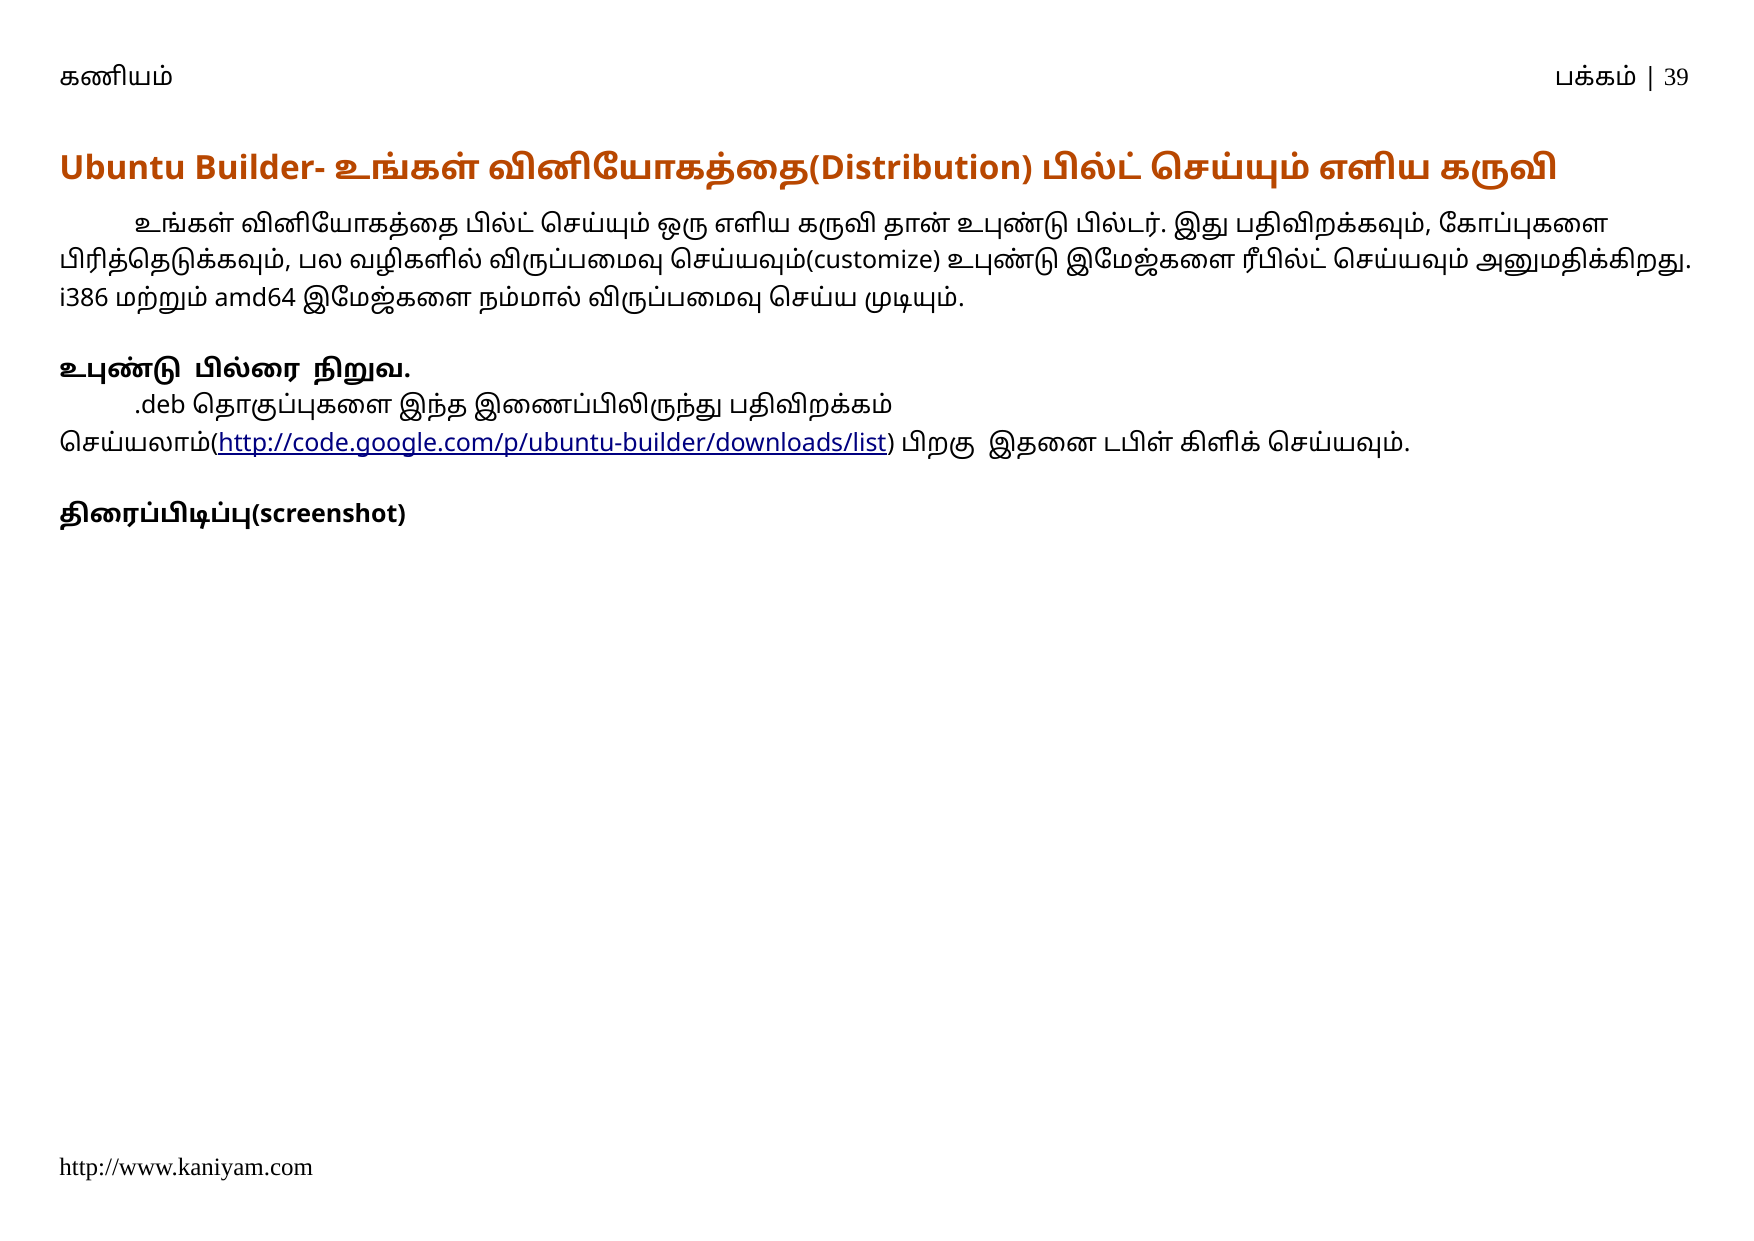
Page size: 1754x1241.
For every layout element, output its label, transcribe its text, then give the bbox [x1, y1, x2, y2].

text உங்கள் வினியோகத்தை பில்ட் செய்யும் ஒரு எளிய கருவி தான் உபுண்டு பில்டர். இது பதிவிறக்கவும், கோப்புகளை பிரித்தெடுக்கவும், பல வழிகளில் விருப்பமைவு செய்யவும்(customize) உபுண்டு இமேஜ்களை ரீபில்ட் செய்யவும் அனுமதிக்கிறது. i386 மற்றும் amd64 இமேஜ்களை நம்மால் விருப்பமைவு செய்ய முடியும். [59, 205, 1695, 316]
text திரைப்பிடிப்பு(screenshot) [59, 495, 1695, 532]
text உபுண்டு பில்ரை நிறுவ. [59, 350, 1695, 387]
subtitle Ubuntu Builder- உங்கள் வினியோகத்தை(Distribution) பில்ட் செய்யும் எளிய கருவி [59, 143, 1695, 193]
text .deb தொகுப்புகளை இந்த இணைப்பிலிருந்து பதிவிறக்கம் செய்யலாம்(http://code.google.com/p/ubuntu-builder/downloads/list) பிறகு இதனை டபிள் கிளிக் செய்யவும். [59, 387, 1695, 461]
